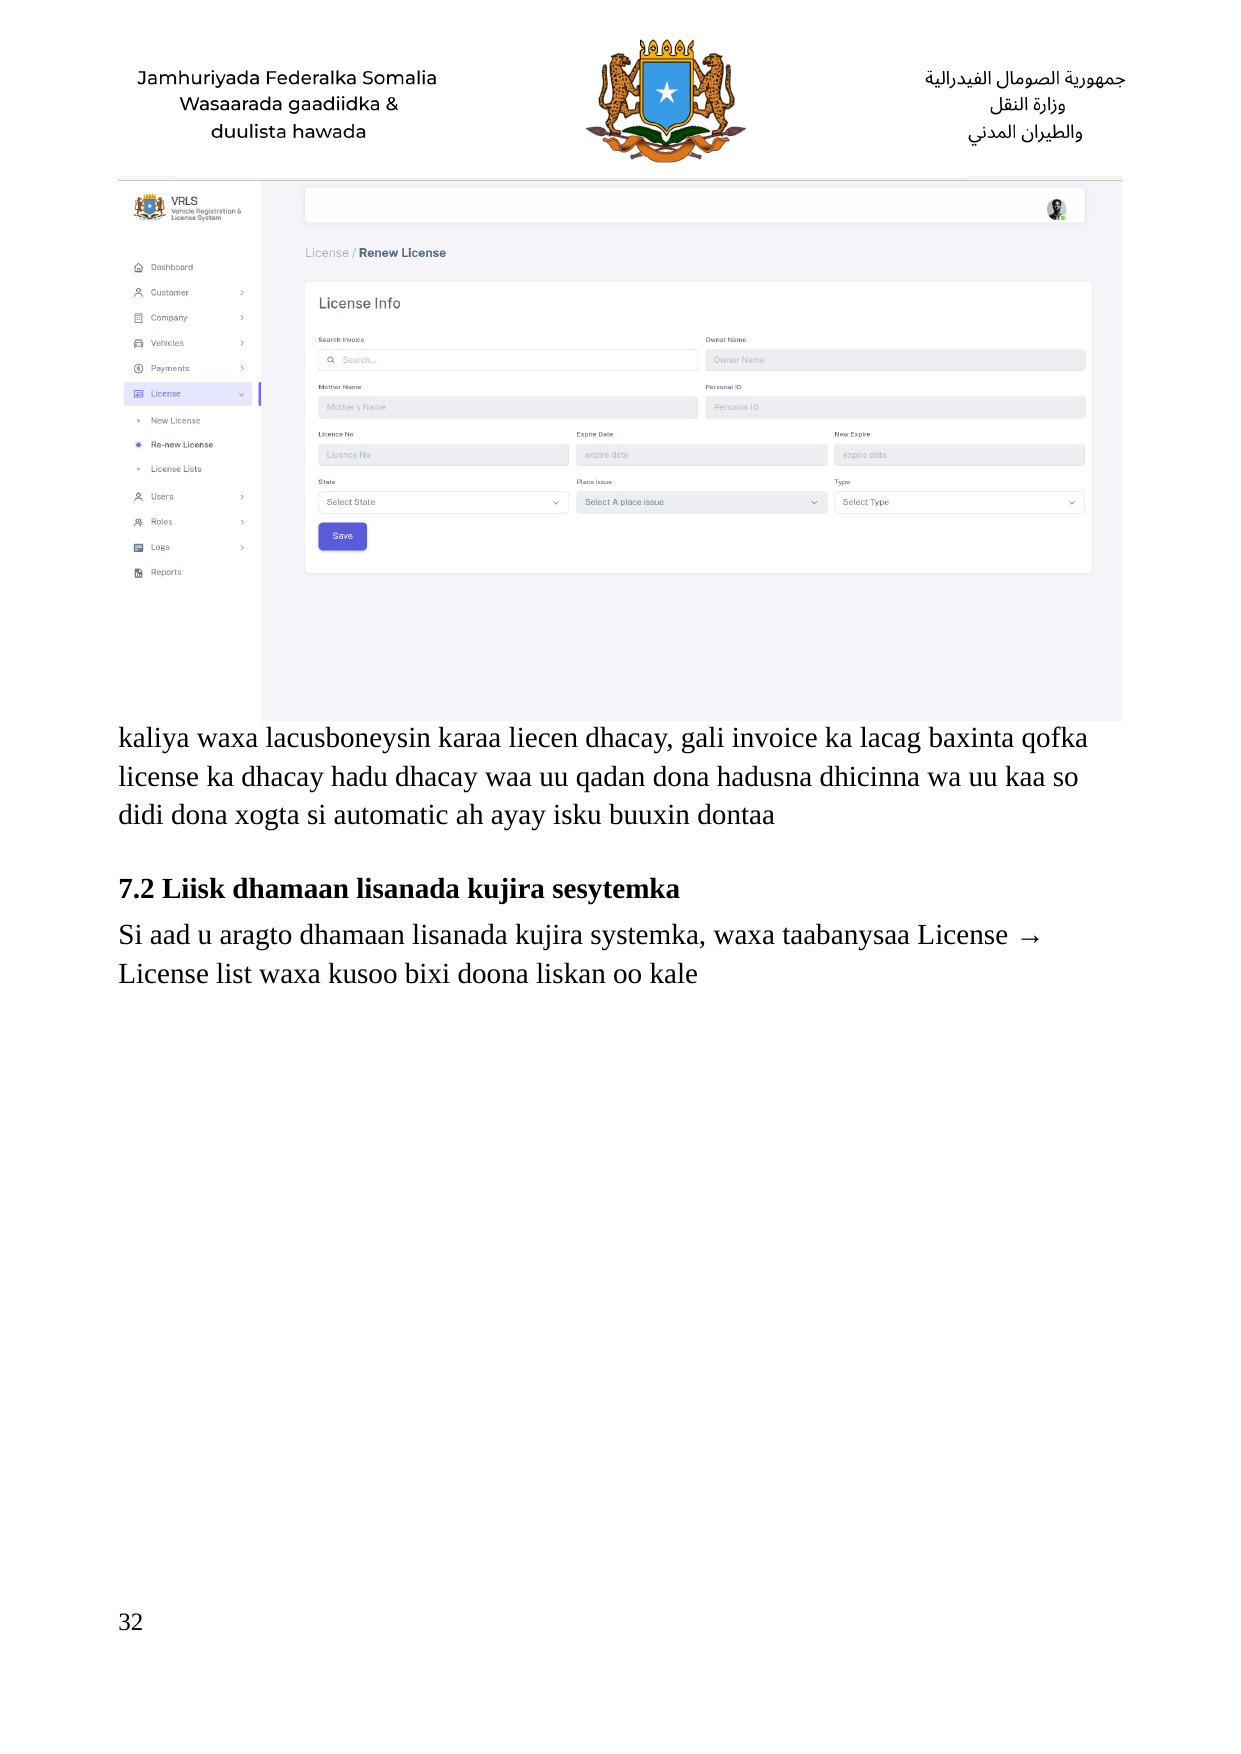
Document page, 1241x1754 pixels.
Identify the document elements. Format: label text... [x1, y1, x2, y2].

text kaliya waxa lacusboneysin karaa liecen dhacay, gali invoice ka lacag baxinta qofka license ka dhacay hadu dhacay waa uu qadan dona hadusna dhicinna wa uu kaa so didi dona xogta si automatic ah ayay isku buuxin dontaa [118, 721, 1122, 831]
picture [118, 19, 1157, 721]
text Si aad u aragto dhamaan lisanada kujira systemka, waxa taabanysaa License → License list waxa kusoo bixi doona liskan oo kale [118, 917, 1122, 989]
subtitle 7.2 Liisk dhamaan lisanada kujira sesytemka [118, 871, 1122, 905]
